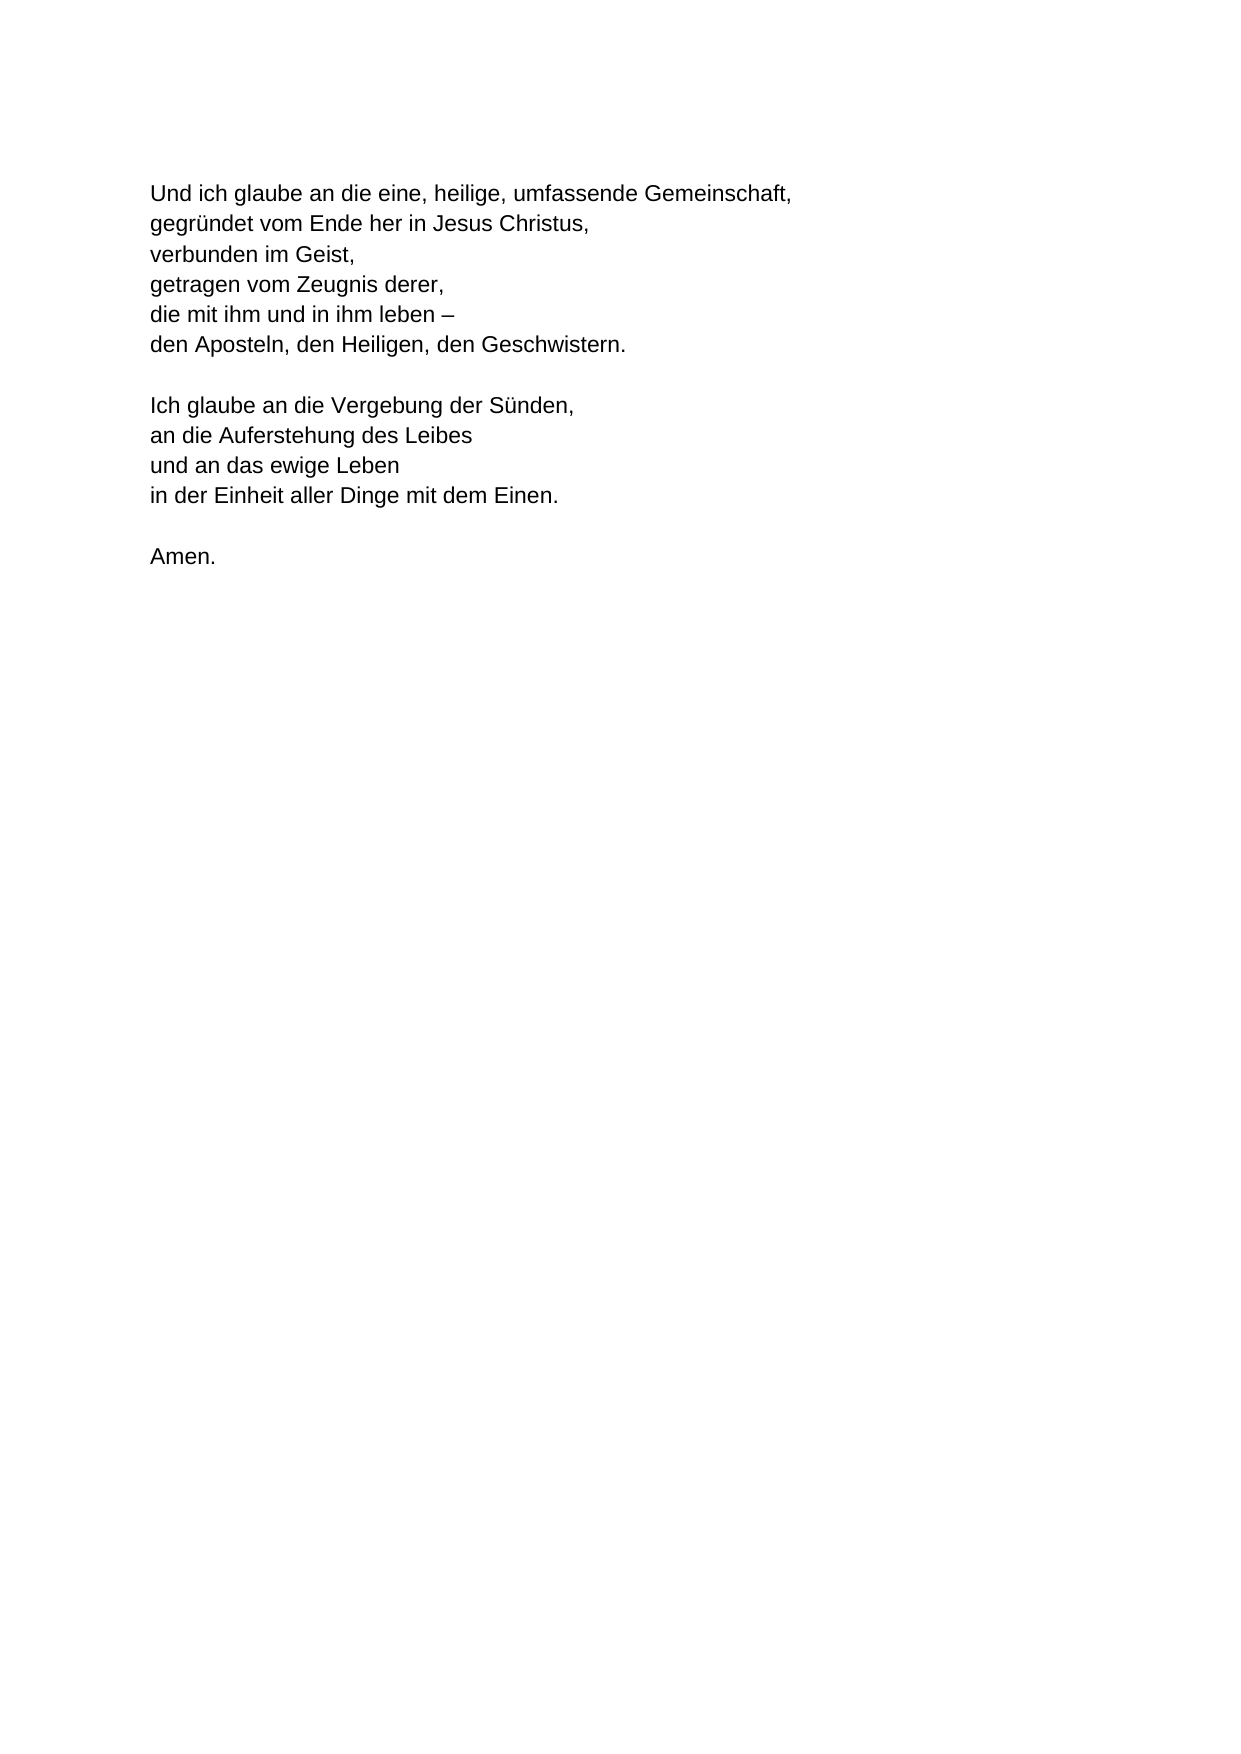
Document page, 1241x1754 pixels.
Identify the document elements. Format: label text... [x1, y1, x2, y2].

text in der Einheit aller Dinge mit dem Einen. [150, 482, 1090, 509]
text getragen vom Zeugnis derer, [150, 271, 1090, 297]
text an die Auferstehung des Leibes [150, 422, 1090, 448]
text die mit ihm und in ihm leben – [150, 301, 1090, 327]
text verbunden im Geist, [150, 241, 1090, 267]
text gegründet vom Ende her in Jesus Christus, [150, 210, 1090, 237]
text Und ich glaube an die eine, heilige, umfassende Gemeinschaft, [150, 180, 1090, 207]
text den Aposteln, den Heiligen, den Geschwistern. [150, 331, 1090, 358]
text Ich glaube an die Vergebung der Sünden, [150, 392, 1090, 418]
text Amen. [150, 543, 1090, 569]
text und an das ewige Leben [150, 452, 1090, 478]
